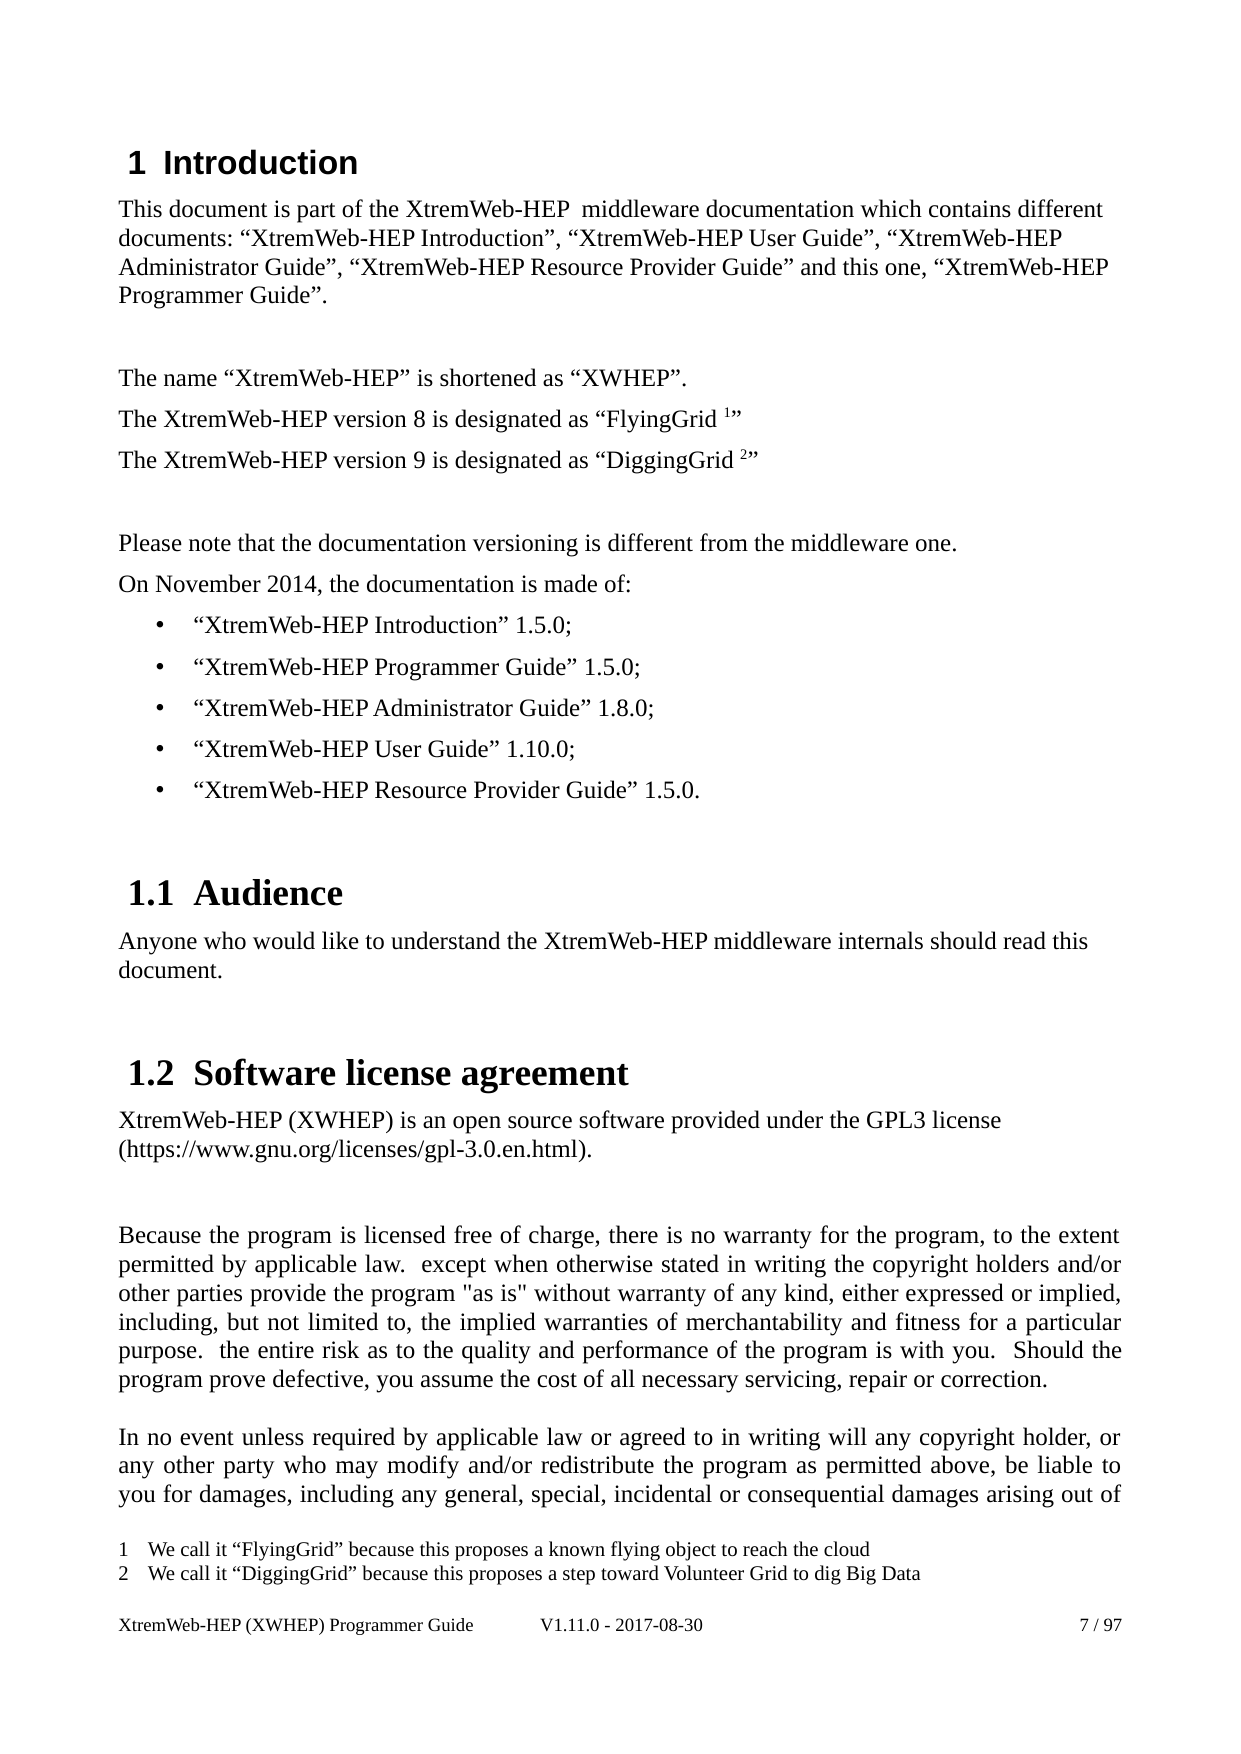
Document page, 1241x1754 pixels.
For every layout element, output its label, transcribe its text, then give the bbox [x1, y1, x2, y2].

text This document is part of the XtremWeb-HEP middleware documentation which contains different documents: “XtremWeb-HEP Introduction”, “XtremWeb-HEP User Guide”, “XtremWeb-HEP Administrator Guide”, “XtremWeb-HEP Resource Provider Guide” and this one, “XtremWeb-HEP Programmer Guide”. [118, 194, 1122, 309]
text The name “XtremWeb-HEP” is shortened as “XWHEP”. [118, 363, 1122, 392]
text Anyone who would like to understand the XtremWeb-HEP middleware internals should read this document. [118, 926, 1122, 984]
list “XtremWeb-HEP Administrator Guide” 1.8.0; [156, 693, 1122, 722]
list “XtremWeb-HEP Introduction” 1.5.0; [156, 611, 1122, 639]
text We call it “DiggingGrid” because this proposes a step toward Volunteer Grid to dig Big Data [118, 1561, 1122, 1585]
list “XtremWeb-HEP Resource Provider Guide” 1.5.0. [156, 776, 1122, 804]
subtitle Audience [118, 871, 1122, 914]
text The XtremWeb-HEP version 9 is designated as “DiggingGrid ” [118, 446, 1122, 474]
text BECAUSE THE PROGRAM IS LICENSED FREE OF CHARGE, THERE IS NO WARRANTY FOR THE PROGRAM, TO THE EXTENT PERMITTED BY APPLICABLE LAW. EXCEPT WHEN OTHERWISE STATED IN WRITING THE COPYRIGHT HOLDERS AND/OR OTHER PARTIES PROVIDE THE PROGRAM "AS IS" WITHOUT WARRANTY OF ANY KIND, EITHER EXPRESSED OR IMPLIED, INCLUDING, BUT NOT LIMITED TO, THE IMPLIED WARRANTIES OF MERCHANTABILITY AND FITNESS FOR A PARTICULAR PURPOSE. THE ENTIRE RISK AS TO THE QUALITY AND PERFORMANCE OF THE PROGRAM IS WITH YOU. SHOULD THE PROGRAM PROVE DEFECTIVE, YOU ASSUME THE COST OF ALL NECESSARY SERVICING, REPAIR OR CORRECTION. [118, 1221, 1122, 1393]
text On November 2014, the documentation is made of: [118, 569, 1122, 598]
list “XtremWeb-HEP Programmer Guide” 1.5.0; [156, 652, 1122, 681]
text XtremWeb-HEP (XWHEP) is an open source software provided under the GPL3 license (https://www.gnu.org/licenses/gpl-3.0.en.html). [118, 1106, 1122, 1163]
list “XtremWeb-HEP User Guide” 1.10.0; [156, 734, 1122, 763]
text The XtremWeb-HEP version 8 is designated as “FlyingGrid ” [118, 404, 1122, 433]
text We call it “FlyingGrid” because this proposes a known flying object to reach the cloud [118, 1537, 1122, 1561]
text IN NO EVENT UNLESS REQUIRED BY APPLICABLE LAW OR AGREED TO IN WRITING WILL ANY COPYRIGHT HOLDER, OR ANY OTHER PARTY WHO MAY MODIFY AND/OR REDISTRIBUTE THE PROGRAM AS PERMITTED ABOVE, BE LIABLE TO YOU FOR DAMAGES, INCLUDING ANY GENERAL, SPECIAL, INCIDENTAL OR CONSEQUENTIAL DAMAGES ARISING OUT OF [118, 1422, 1122, 1508]
text Please note that the documentation versioning is different from the middleware one. [118, 528, 1122, 557]
subtitle Software license agreement [118, 1050, 1122, 1093]
subtitle Introduction [118, 143, 1122, 182]
